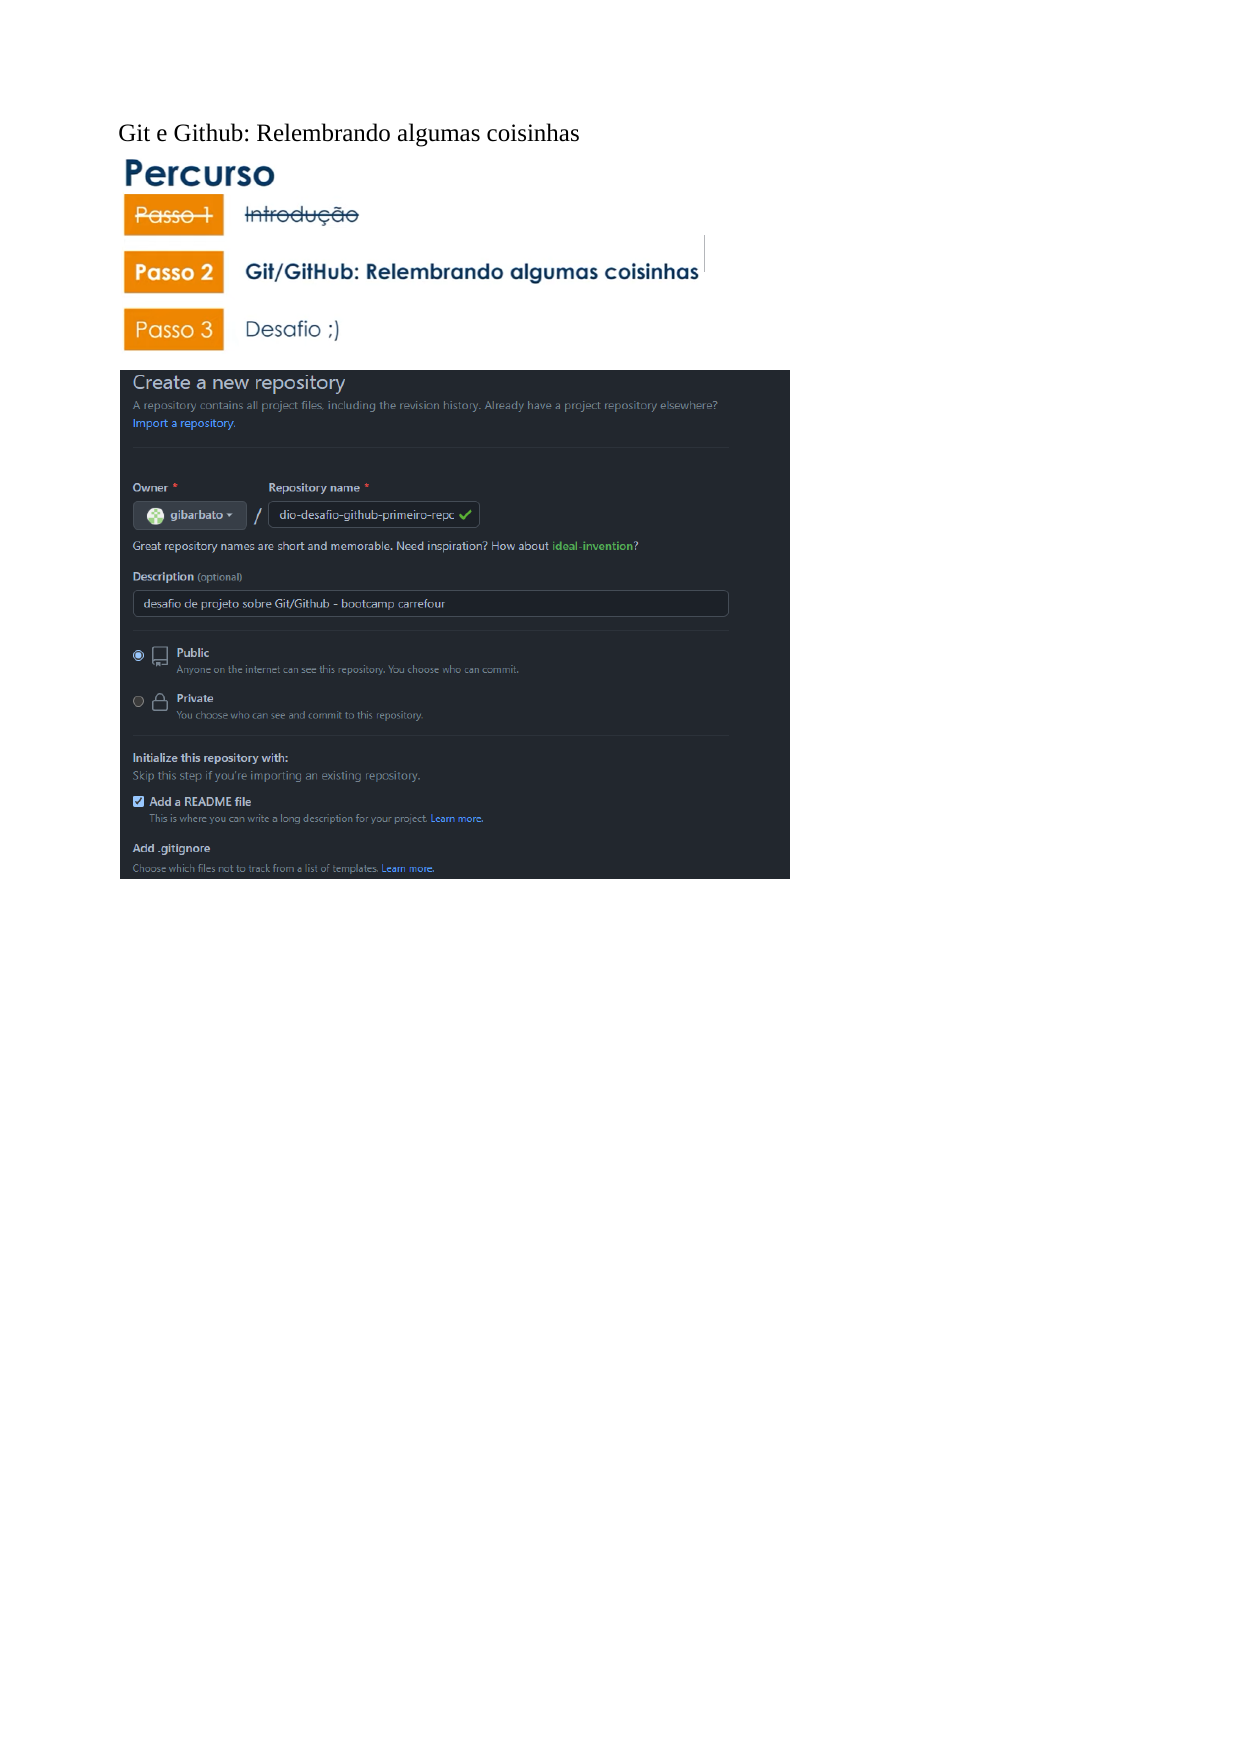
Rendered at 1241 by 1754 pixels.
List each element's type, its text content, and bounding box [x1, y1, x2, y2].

picture [120, 370, 790, 879]
text Git e Github: Relembrando algumas coisinhas [118, 118, 1122, 147]
picture [121, 153, 705, 354]
